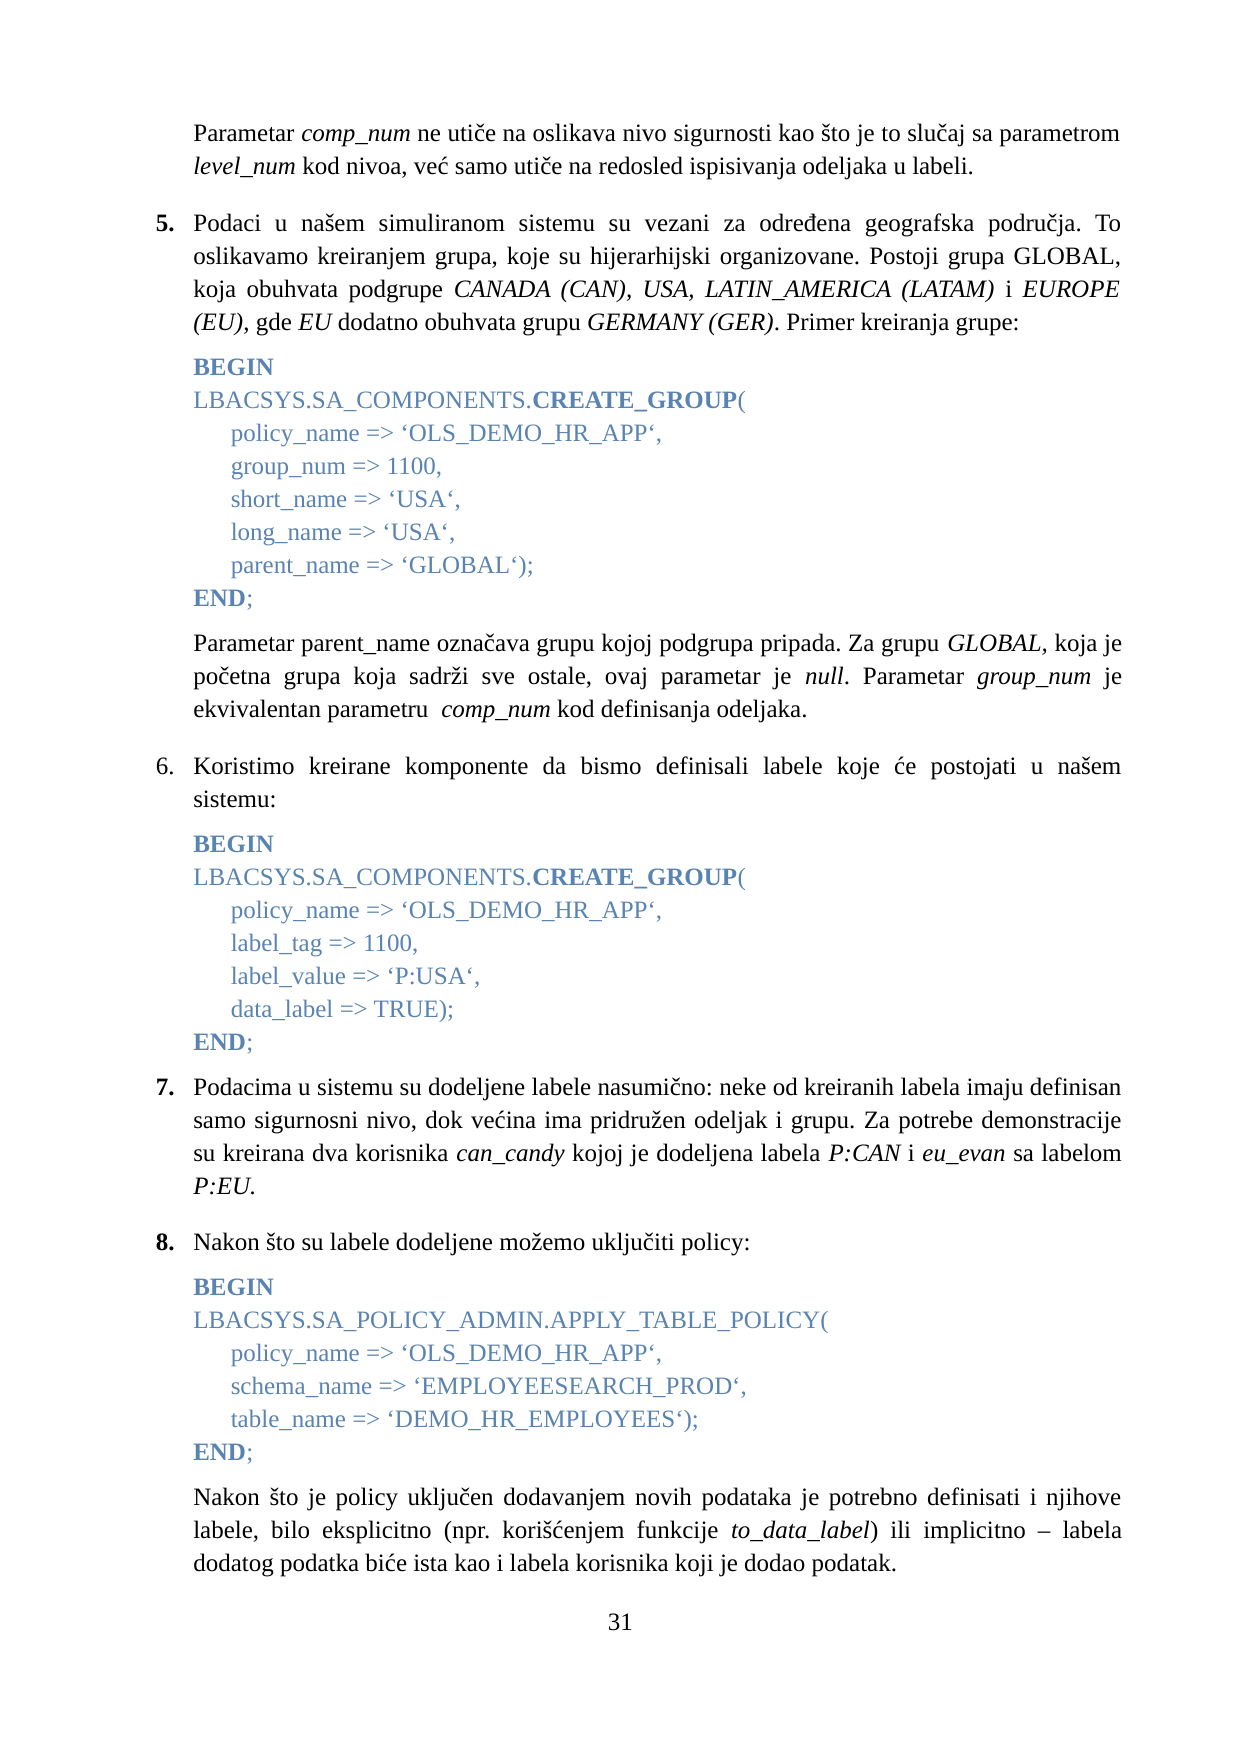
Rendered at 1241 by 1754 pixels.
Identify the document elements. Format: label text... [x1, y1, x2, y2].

list data_label => TRUE); [193, 994, 1122, 1022]
list END; [156, 583, 1122, 612]
list Podacima u sistemu su dodeljene labele nasumično: neke od kreiranih labela imaju definisan samo sigurnosni nivo, dok većina ima pridružen odeljak i grupu. Za potrebe demonstracije su kreirana dva korisnika can_candy kojoj je dodeljena labela P:CAN i eu_evan sa labelom P:EU. [156, 1072, 1122, 1199]
list Nakon što je policy uključen dodavanjem novih podataka je potrebno definisati i njihove labele, bilo eksplicitno (npr. korišćenjem funkcije to_data_label) ili implicitno – labela dodatog podatka biće ista kao i labela korisnika koji je dodao podatak. [156, 1482, 1122, 1577]
list table_name => ‘DEMO_HR_EMPLOYEES‘); [193, 1404, 1122, 1433]
list long_name => ‘USA‘, [193, 517, 1122, 546]
list Parametar comp_num ne utiče na oslikava nivo sigurnosti kao što je to slučaj sa parametrom level_num kod nivoa, već samo utiče na redosled ispisivanja odeljaka u labeli. [156, 118, 1122, 180]
list BEGIN [156, 352, 1122, 381]
list END; [156, 1437, 1122, 1466]
list LBACSYS.SA_POLICY_ADMIN.APPLY_TABLE_POLICY( [156, 1305, 1122, 1334]
list Nakon što su labele dodeljene možemo uključiti policy: [156, 1227, 1122, 1256]
list Koristimo kreirane komponente da bismo definisali labele koje će postojati u našem sistemu: [156, 751, 1122, 812]
list BEGIN [156, 1272, 1122, 1301]
list Podaci u našem simuliranom sistemu su vezani za određena geografska područja. To oslikavamo kreiranjem grupa, koje su hijerarhijski organizovane. Postoji grupa GLOBAL, koja obuhvata podgrupe CANADA (CAN), USA, LATIN_AMERICA (LATAM) i EUROPE (EU), gde EU dodatno obuhvata grupu GERMANY (GER). Primer kreiranja grupe: [156, 208, 1122, 336]
list END; [156, 1027, 1122, 1056]
list label_value => ‘P:USA‘, [193, 961, 1122, 989]
list BEGIN [156, 829, 1122, 857]
list policy_name => ‘OLS_DEMO_HR_APP‘, [193, 895, 1122, 923]
list schema_name => ‘EMPLOYEESEARCH_PROD‘, [193, 1371, 1122, 1400]
list Parametar parent_name označava grupu kojoj podgrupa pripada. Za grupu GLOBAL, koja je početna grupa koja sadrži sve ostale, ovaj parametar je null. Parametar group_num je ekvivalentan parametru comp_num kod definisanja odeljaka. [156, 628, 1122, 723]
list LBACSYS.SA_COMPONENTS.CREATE_GROUP( [156, 862, 1122, 890]
list policy_name => ‘OLS_DEMO_HR_APP‘, [193, 418, 1122, 447]
list LBACSYS.SA_COMPONENTS.CREATE_GROUP( [156, 385, 1122, 414]
list parent_name => ‘GLOBAL‘); [193, 550, 1122, 579]
list group_num => 1100, [193, 451, 1122, 480]
list label_tag => 1100, [193, 928, 1122, 956]
list policy_name => ‘OLS_DEMO_HR_APP‘, [193, 1338, 1122, 1367]
list short_name => ‘USA‘, [193, 484, 1122, 513]
